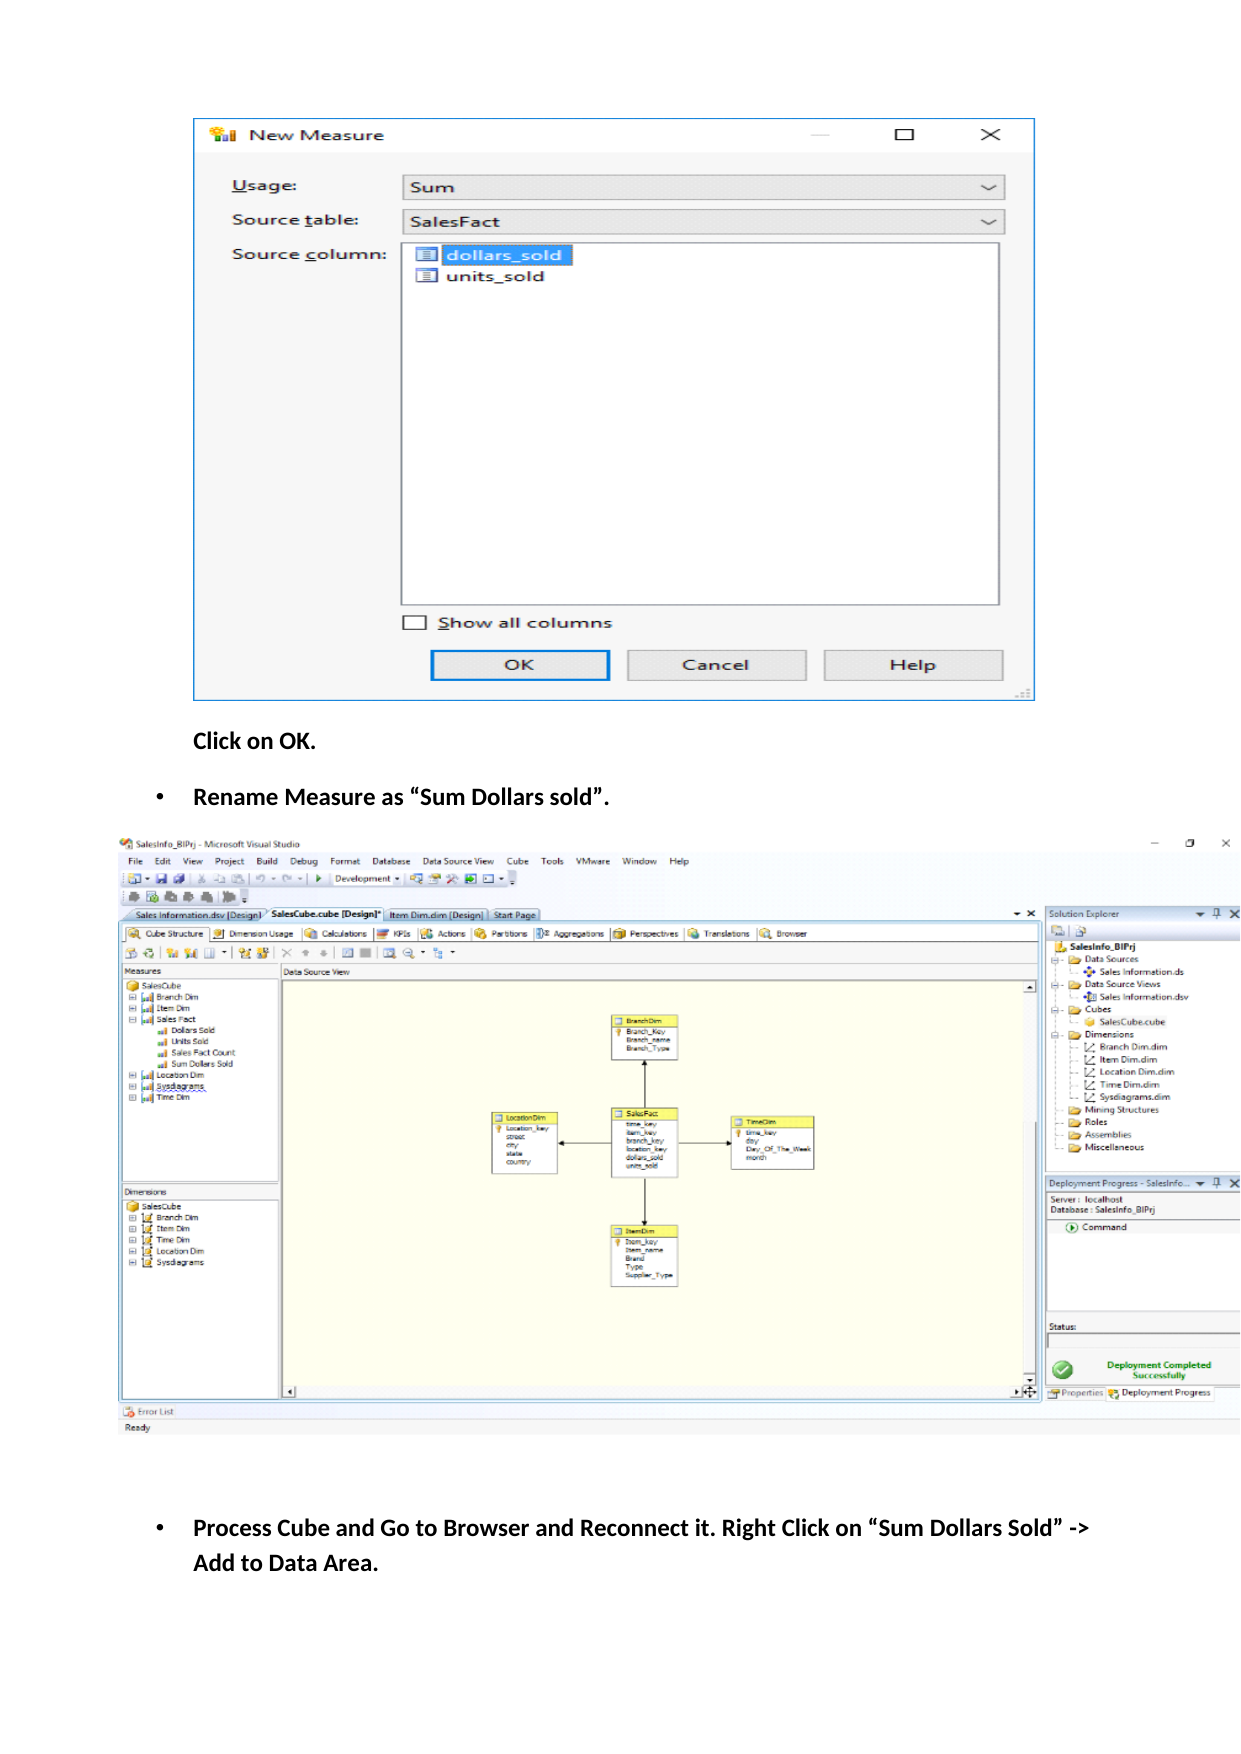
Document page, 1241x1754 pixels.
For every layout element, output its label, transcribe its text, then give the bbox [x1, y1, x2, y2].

list Rename Measure as “Sum Dollars sold”. [156, 781, 1122, 812]
text Click on OK. [193, 725, 1122, 756]
list Process Cube and Go to Browser and Reconnect it. Right Click on “Sum Dollars Sold” -> Add to Data Area. [156, 1513, 1122, 1578]
